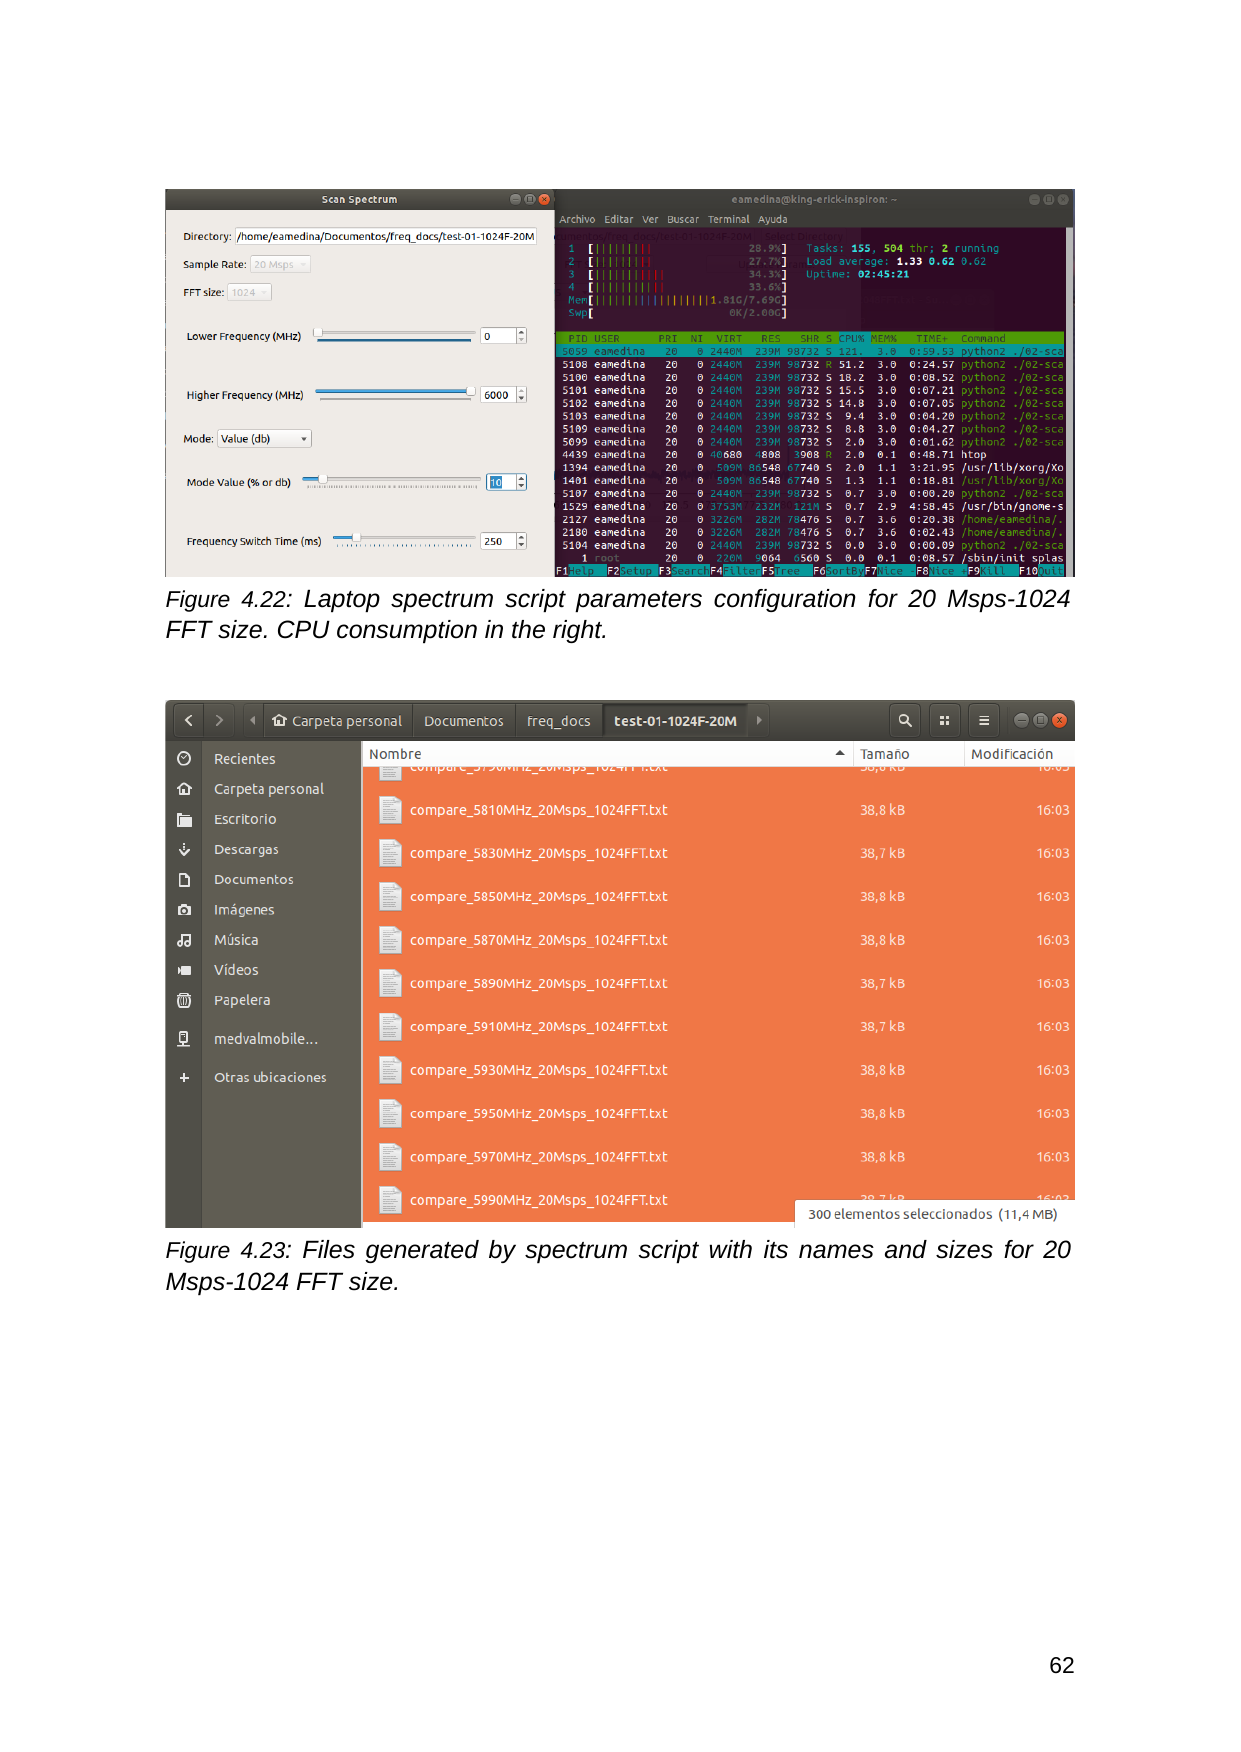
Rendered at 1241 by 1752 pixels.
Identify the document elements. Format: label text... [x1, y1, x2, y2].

picture [165, 189, 1075, 577]
picture [165, 700, 1075, 1228]
text Figure 4.23: Files generated by spectrum script with its names and sizes for 20 Msps-1024 FFT size. [165, 1228, 1075, 1295]
text Figure 4.22: Laptop spectrum script parameters configuration for 20 Msps-1024 FFT size. CPU consumption in the right. [165, 577, 1075, 644]
